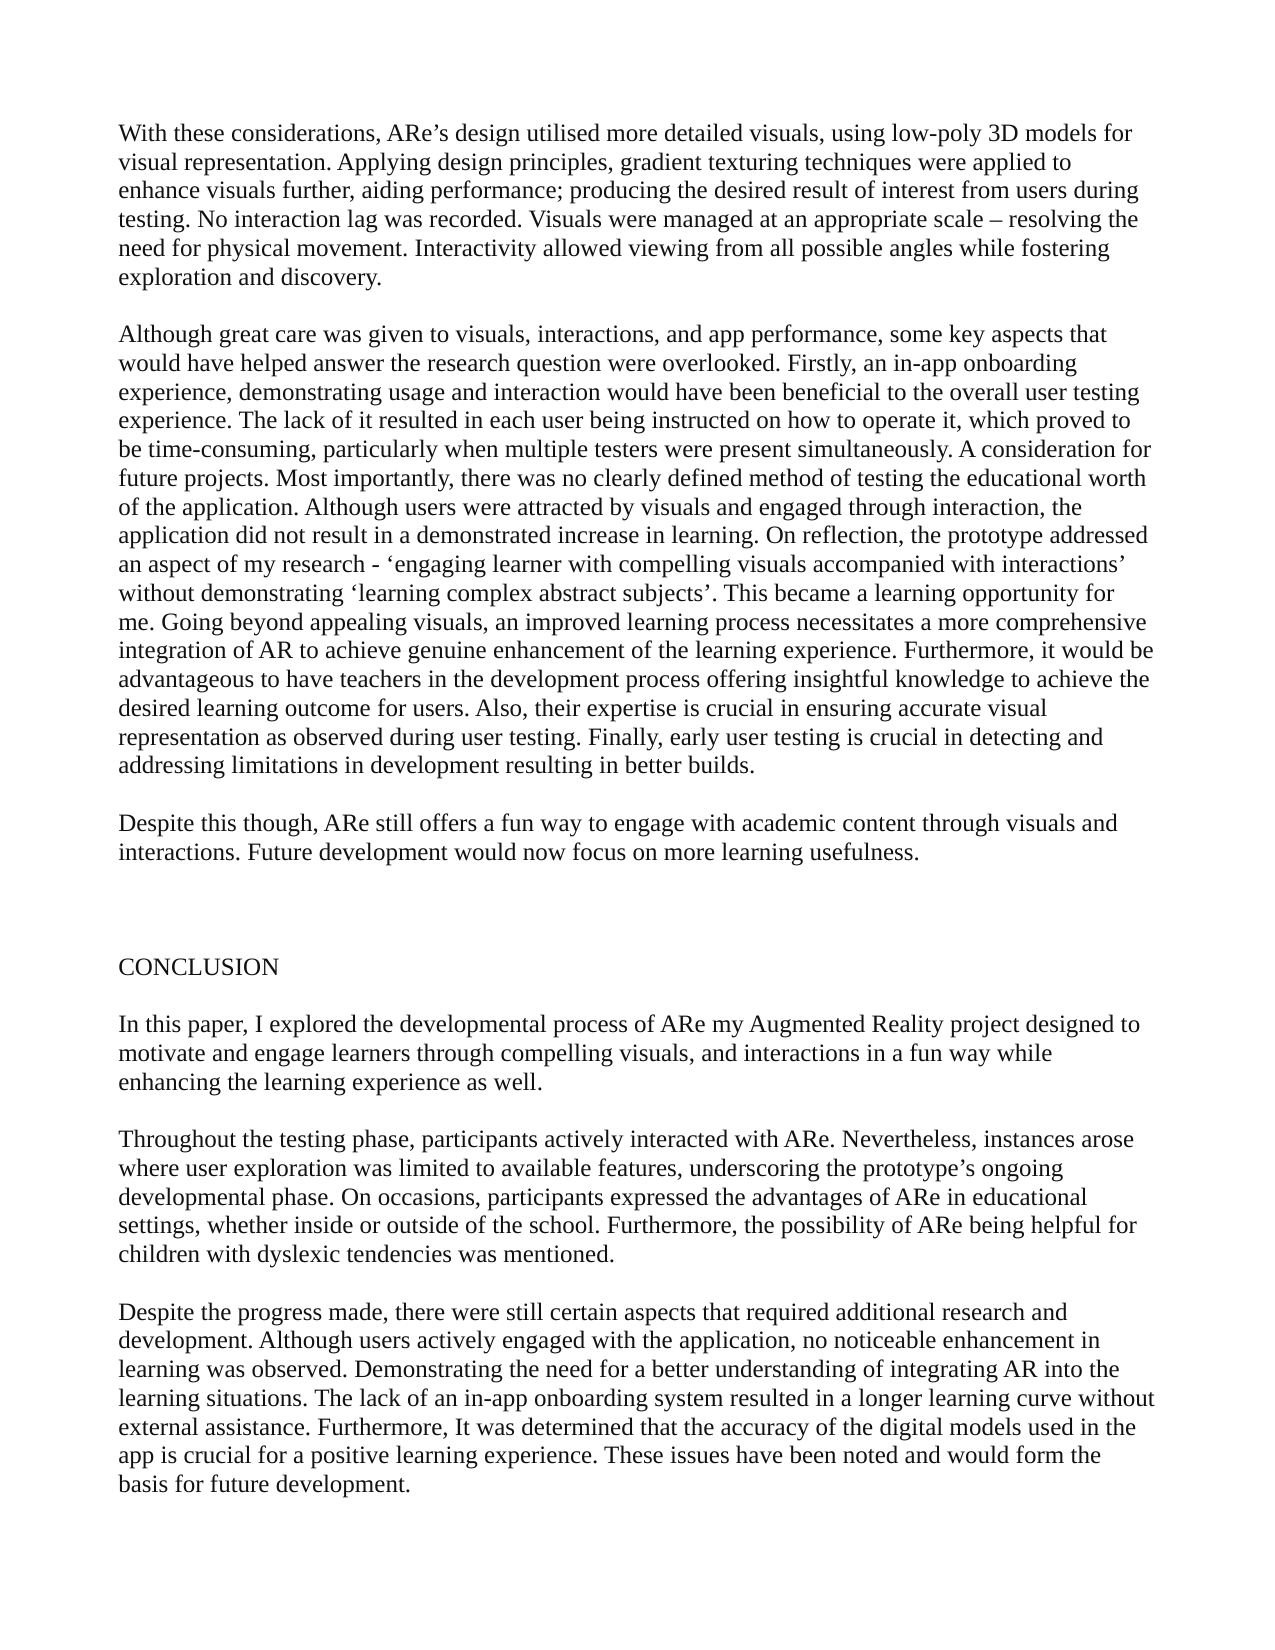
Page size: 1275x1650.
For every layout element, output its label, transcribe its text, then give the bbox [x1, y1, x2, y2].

text Despite the progress made, there were still certain aspects that required additional research and development. Although users actively engaged with the application, no noticeable enhancement in learning was observed. Demonstrating the need for a better understanding of integrating AR into the learning situations. The lack of an in-app onboarding system resulted in a longer learning curve without external assistance. Furthermore, It was determined that the accuracy of the digital models used in the app is crucial for a positive learning experience. These issues have been noted and would form the basis for future development. [118, 1297, 1157, 1498]
text In this paper, I explored the developmental process of ARe my Augmented Reality project designed to motivate and engage learners through compelling visuals, and interactions in a fun way while enhancing the learning experience as well. [118, 1009, 1157, 1096]
text CONCLUSION [118, 952, 1157, 981]
text Although great care was given to visuals, interactions, and app performance, some key aspects that would have helped answer the research question were overlooked. Firstly, an in-app onboarding experience, demonstrating usage and interaction would have been beneficial to the overall user testing experience. The lack of it resulted in each user being instructed on how to operate it, which proved to be time-consuming, particularly when multiple testers were present simultaneously. A consideration for future projects. Most importantly, there was no clearly defined method of testing the educational worth of the application. Although users were attracted by visuals and engaged through interaction, the application did not result in a demonstrated increase in learning. On reflection, the prototype addressed an aspect of my research - ‘engaging learner with compelling visuals accompanied with interactions’ without demonstrating ‘learning complex abstract subjects’. This became a learning opportunity for me. Going beyond appealing visuals, an improved learning process necessitates a more comprehensive integration of AR to achieve genuine enhancement of the learning experience. Furthermore, it would be advantageous to have teachers in the development process offering insightful knowledge to achieve the desired learning outcome for users. Also, their expertise is crucial in ensuring accurate visual representation as observed during user testing. Finally, early user testing is crucial in detecting and addressing limitations in development resulting in better builds. [118, 319, 1157, 779]
text With these considerations, ARe’s design utilised more detailed visuals, using low-poly 3D models for visual representation. Applying design principles, gradient texturing techniques were applied to enhance visuals further, aiding performance; producing the desired result of interest from users during testing. No interaction lag was recorded. Visuals were managed at an appropriate scale – resolving the need for physical movement. Interactivity allowed viewing from all possible angles while fostering exploration and discovery. [118, 118, 1157, 291]
text Despite this though, ARe still offers a fun way to engage with academic content through visuals and interactions. Future development would now focus on more learning usefulness. [118, 808, 1157, 866]
text Throughout the testing phase, participants actively interacted with ARe. Nevertheless, instances arose where user exploration was limited to available features, underscoring the prototype’s ongoing developmental phase. On occasions, participants expressed the advantages of ARe in educational settings, whether inside or outside of the school. Furthermore, the possibility of ARe being helpful for children with dyslexic tendencies was mentioned. [118, 1124, 1157, 1268]
